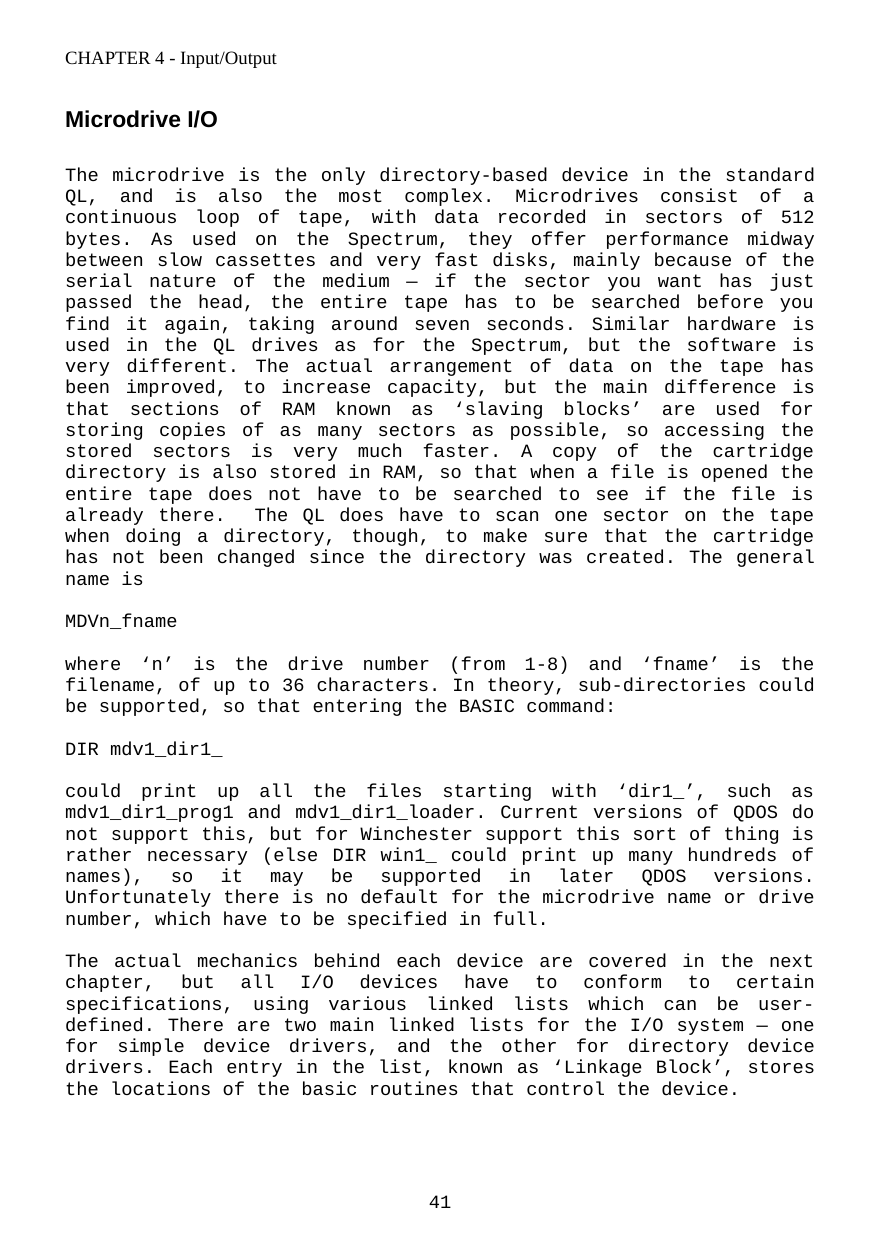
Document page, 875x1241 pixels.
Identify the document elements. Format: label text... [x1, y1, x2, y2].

text where ‘n’ is the drive number (from 1-8) and ‘fname’ is the filename, of up to 36 characters. In theory, sub-directories could be supported, so that entering the BASIC command: [65, 654, 815, 718]
text The actual mechanics behind each device are covered in the next chapter, but all I/O devices have to conform to certain specifications, using various linked lists which can be user-defined. There are two main linked lists for the I/O system — one for simple device drivers, and the other for directory device drivers. Each entry in the list, known as ‘Linkage Block’, stores the locations of the basic routines that control the device. [65, 952, 815, 1101]
text could print up all the files starting with ‘dir1_’, such as mdv1_dir1_prog1 and mdv1_dir1_loader. Current versions of QDOS do not support this, but for Winchester support this sort of thing is rather necessary (else DIR win1_ could print up many hundreds of names), so it may be supported in later QDOS versions. Unfortunately there is no default for the microdrive name or drive number, which have to be specified in full. [65, 782, 815, 931]
text The microdrive is the only directory-based device in the standard QL, and is also the most complex. Microdrives consist of a continuous loop of tape, with data recorded in sectors of 512 bytes. As used on the Spectrum, they offer performance midway between slow cassettes and very fast disks, mainly because of the serial nature of the medium — if the sector you want has just passed the head, the entire tape has to be searched before you find it again, taking around seven seconds. Similar hardware is used in the QL drives as for the Spectrum, but the software is very different. The actual arrangement of data on the tape has been improved, to increase capacity, but the main difference is that sections of RAM known as ‘slaving blocks’ are used for storing copies of as many sectors as possible, so accessing the stored sectors is very much faster. A copy of the cartridge directory is also stored in RAM, so that when a file is opened the entire tape does not have to be searched to see if the file is already there. The QL does have to scan one sector on the tape when doing a directory, though, to make sure that the cartridge has not been changed since the directory was created. The general name is [65, 166, 815, 591]
text MDVn_fname [65, 612, 815, 633]
subtitle Microdrive I/O [65, 106, 815, 133]
text DIR mdv1_dir1_ [65, 739, 815, 761]
